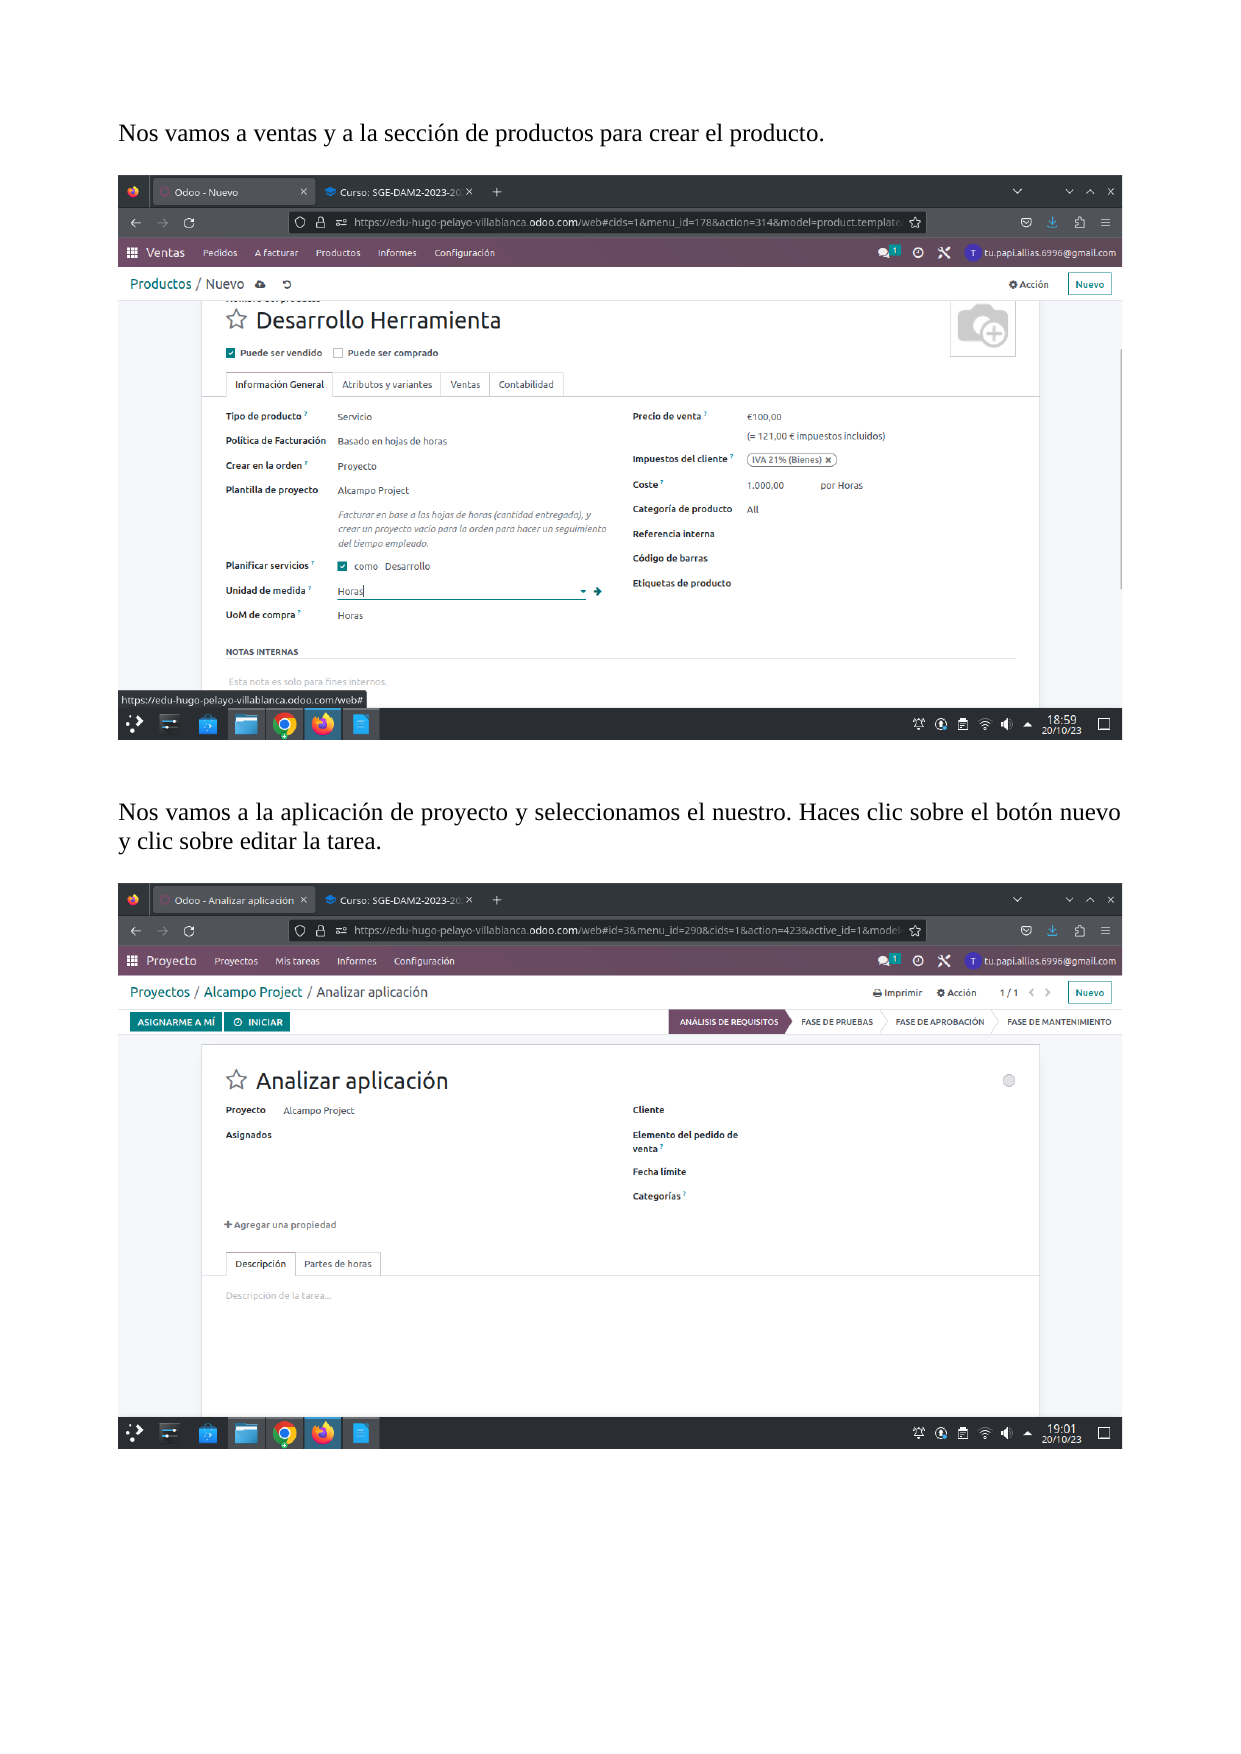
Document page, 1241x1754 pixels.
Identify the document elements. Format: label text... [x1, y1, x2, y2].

text Nos vamos a ventas y a la sección de productos para crear el producto. [118, 118, 1122, 147]
picture [118, 883, 1123, 1449]
text Nos vamos a la aplicación de proyecto y seleccionamos el nuestro. Haces clic sobre el botón nuevo y clic sobre editar la tarea. [118, 797, 1122, 855]
picture [118, 175, 1123, 740]
